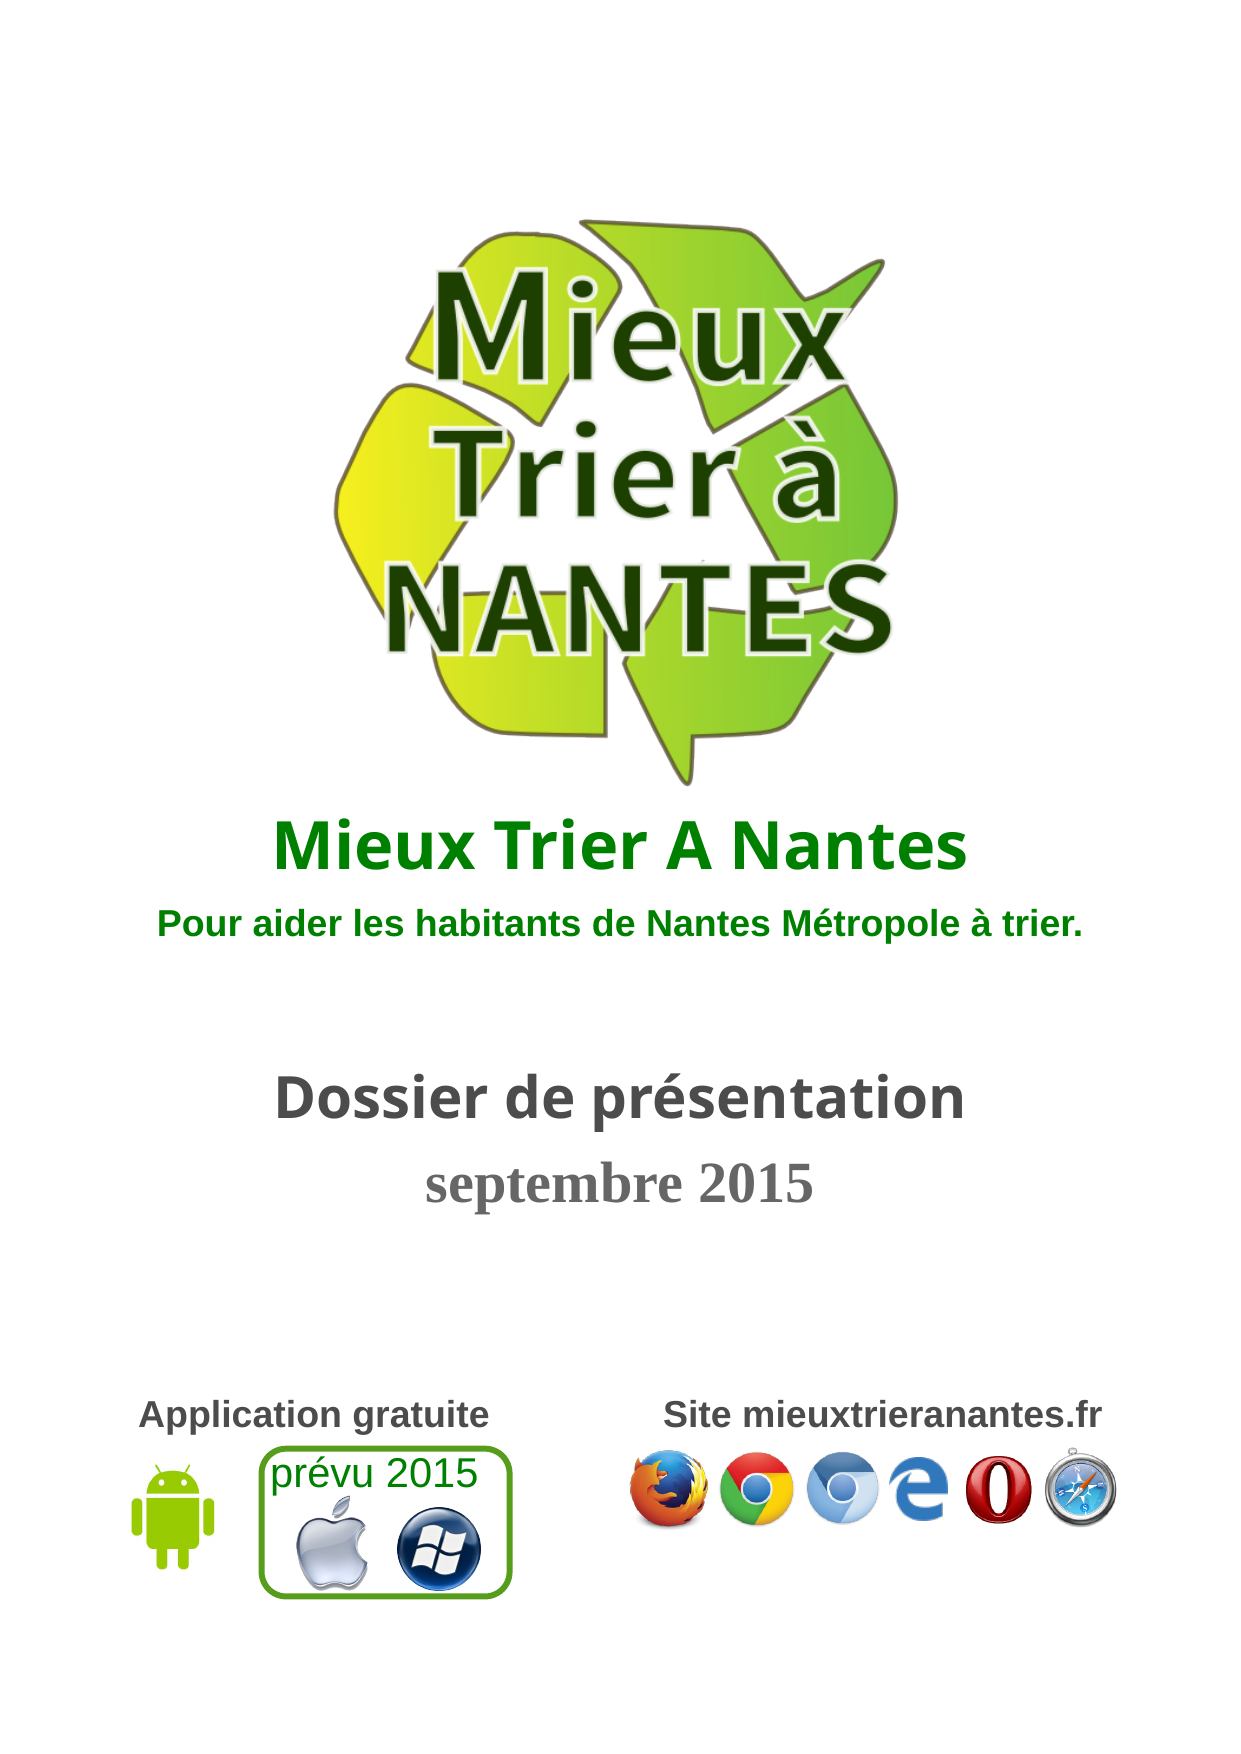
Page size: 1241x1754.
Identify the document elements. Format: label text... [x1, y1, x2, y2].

text Application gratuite Site mieuxtrieranantes.fr [118, 1392, 1122, 1436]
picture [123, 1463, 222, 1570]
picture [397, 1507, 481, 1591]
subtitle Dossier de présentation [118, 1056, 1122, 1135]
picture [889, 1457, 948, 1521]
picture [318, 195, 922, 799]
picture [964, 1455, 1033, 1524]
picture [802, 1447, 883, 1528]
picture [1040, 1447, 1121, 1528]
picture [296, 1495, 368, 1591]
text septembre 2015 [118, 1148, 1122, 1215]
text Pour aider les habitants de Nantes Métropole à trier. [118, 901, 1122, 944]
subtitle Mieux Trier A Nantes [118, 208, 1122, 889]
picture [615, 1437, 798, 1541]
